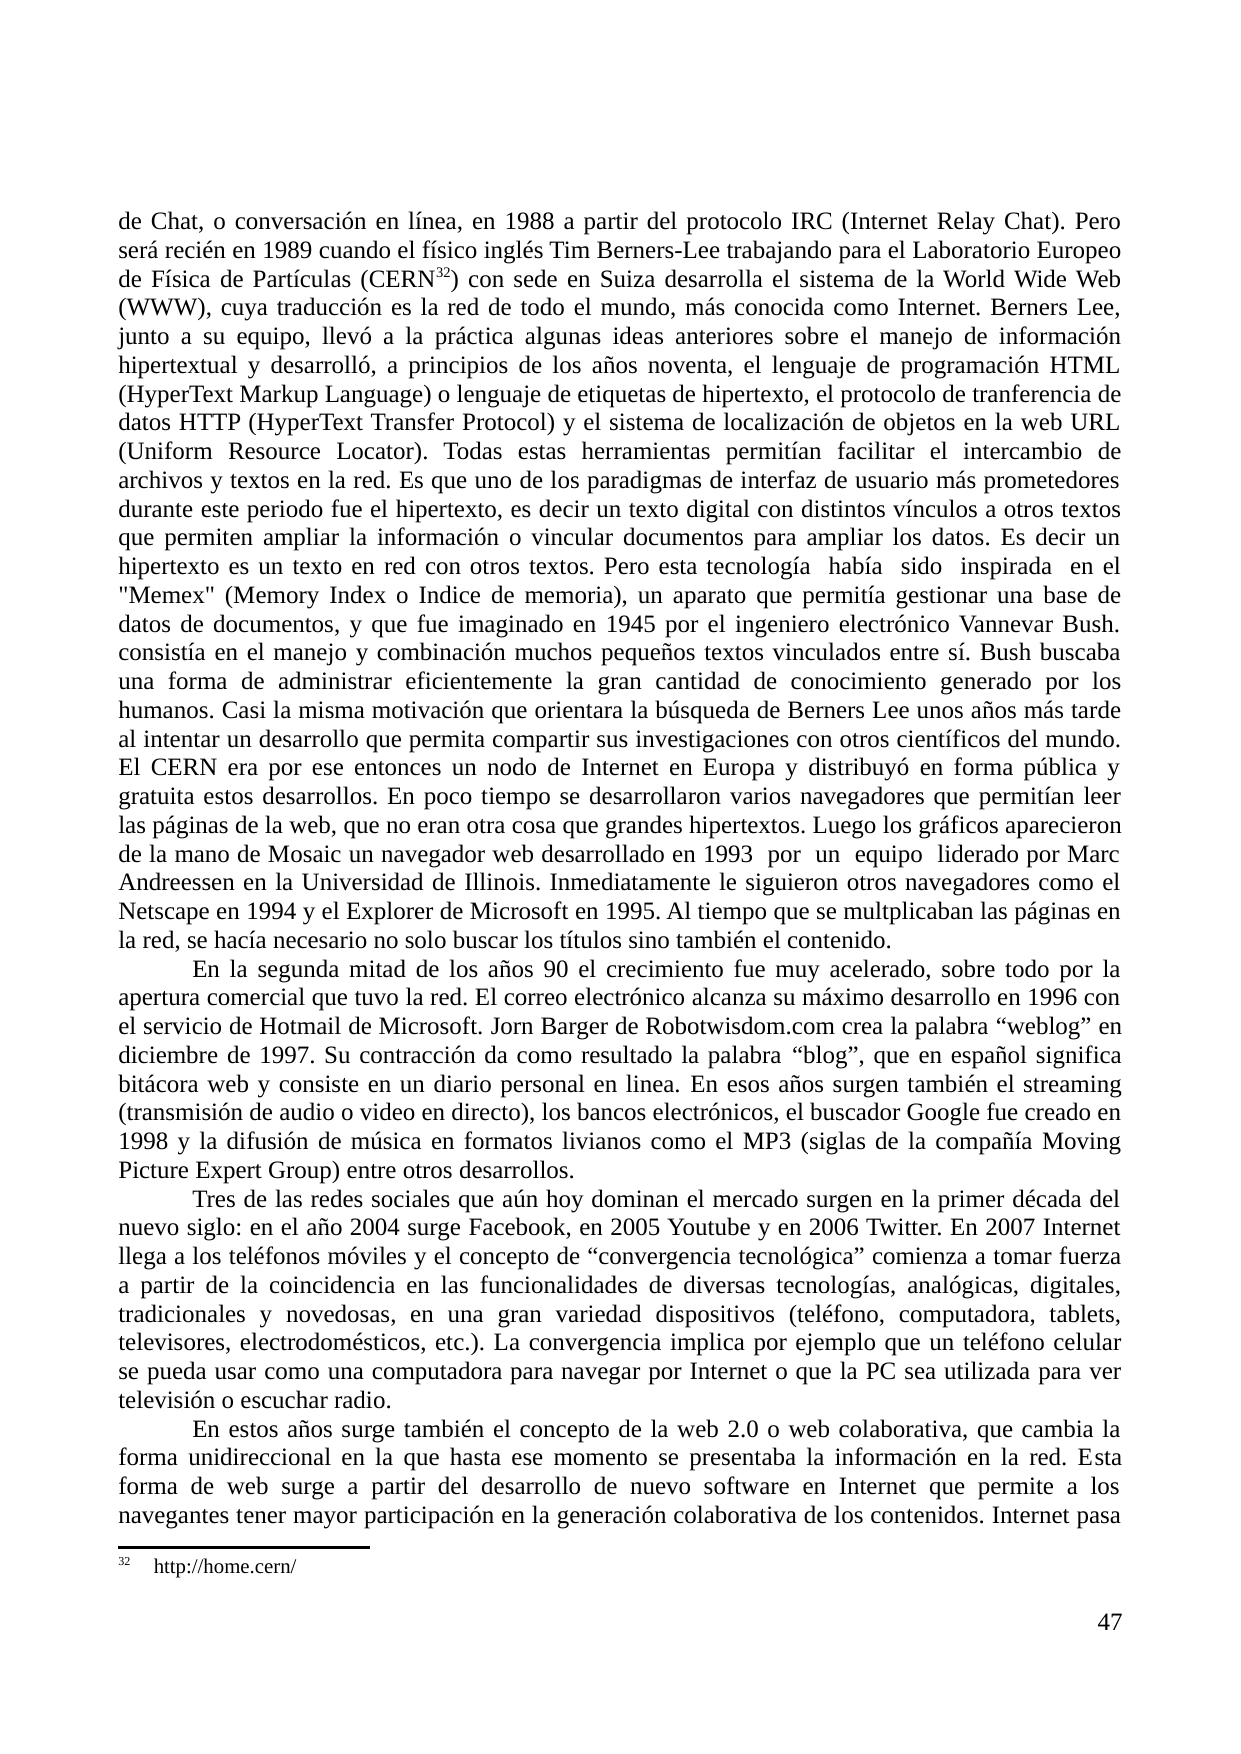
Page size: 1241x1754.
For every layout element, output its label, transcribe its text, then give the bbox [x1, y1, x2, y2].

text de Chat, o conversación en línea, en 1988 a partir del protocolo IRC (Internet Relay Chat). Pero será recién en 1989 cuando el físico inglés Tim Berners-Lee trabajando para el Laboratorio Europeo de Física de Partículas (CERN) con sede en Suiza desarrolla el sistema de la World Wide Web (WWW), cuya traducción es la red de todo el mundo, más conocida como Internet. Berners Lee, junto a su equipo, llevó a la práctica algunas ideas anteriores sobre el manejo de información hipertextual y desarrolló, a principios de los años noventa, el lenguaje de programación HTML (HyperText Markup Language) o lenguaje de etiquetas de hipertexto, el protocolo de tranferencia de datos HTTP (HyperText Transfer Protocol) y el sistema de localización de objetos en la web URL (Uniform Resource Locator). Todas estas herramientas permitían facilitar el intercambio de archivos y textos en la red. Es que uno de los paradigmas de interfaz de usuario más prometedores durante este periodo fue el hipertexto, es decir un texto digital con distintos vínculos a otros textos que permiten ampliar la información o vincular documentos para ampliar los datos. Es decir un hipertexto es un texto en red con otros textos. Pero esta tecnología había sido inspirada en el "Memex" (Memory Index o Indice de memoria), un aparato que permitía gestionar una base de datos de documentos, y que fue imaginado en 1945 por el ingeniero electrónico Vannevar Bush. consistía en el manejo y combinación muchos pequeños textos vinculados entre sí. Bush buscaba una forma de administrar eficientemente la gran cantidad de conocimiento generado por los humanos. Casi la misma motivación que orientara la búsqueda de Berners Lee unos años más tarde al intentar un desarrollo que permita compartir sus investigaciones con otros científicos del mundo. El CERN era por ese entonces un nodo de Internet en Europa y distribuyó en forma pública y gratuita estos desarrollos. En poco tiempo se desarrollaron varios navegadores que permitían leer las páginas de la web, que no eran otra cosa que grandes hipertextos. Luego los gráficos aparecieron de la mano de Mosaic un navegador web desarrollado en 1993 por un equipo liderado por Marc Andreessen en la Universidad de Illinois. Inmediatamente le siguieron otros navegadores como el Netscape en 1994 y el Explorer de Microsoft en 1995. Al tiempo que se multplicaban las páginas en la red, se hacía necesario no solo buscar los títulos sino también el contenido. [118, 206, 1122, 954]
text En la segunda mitad de los años 90 el crecimiento fue muy acelerado, sobre todo por la apertura comercial que tuvo la red. El correo electrónico alcanza su máximo desarrollo en 1996 con el servicio de Hotmail de Microsoft. Jorn Barger de Robotwisdom.com crea la palabra “weblog” en diciembre de 1997. Su contracción da como resultado la palabra “blog”, que en español significa bitácora web y consiste en un diario personal en linea. En esos años surgen también el streaming (transmisión de audio o video en directo), los bancos electrónicos, el buscador Google fue creado en 1998 y la difusión de música en formatos livianos como el MP3 (siglas de la compañía Moving Picture Expert Group) entre otros desarrollos. [118, 954, 1122, 1184]
text En estos años surge también el concepto de la web 2.0 o web colaborativa, que cambia la forma unidireccional en la que hasta ese momento se presentaba la información en la red. Esta forma de web surge a partir del desarrollo de nuevo software en Internet que permite a los navegantes tener mayor participación en la generación colaborativa de los contenidos. Internet pasa [118, 1414, 1122, 1529]
text Tres de las redes sociales que aún hoy dominan el mercado surgen en la primer década del nuevo siglo: en el año 2004 surge Facebook, en 2005 Youtube y en 2006 Twitter. En 2007 Internet llega a los teléfonos móviles y el concepto de “convergencia tecnológica” comienza a tomar fuerza a partir de la coincidencia en las funcionalidades de diversas tecnologías, analógicas, digitales, tradicionales y novedosas, en una gran variedad dispositivos (teléfono, computadora, tablets, televisores, electrodomésticos, etc.). La convergencia implica por ejemplo que un teléfono celular se pueda usar como una computadora para navegar por Internet o que la PC sea utilizada para ver televisión o escuchar radio. [118, 1184, 1122, 1414]
text http://home.cern/ [118, 1553, 1122, 1578]
